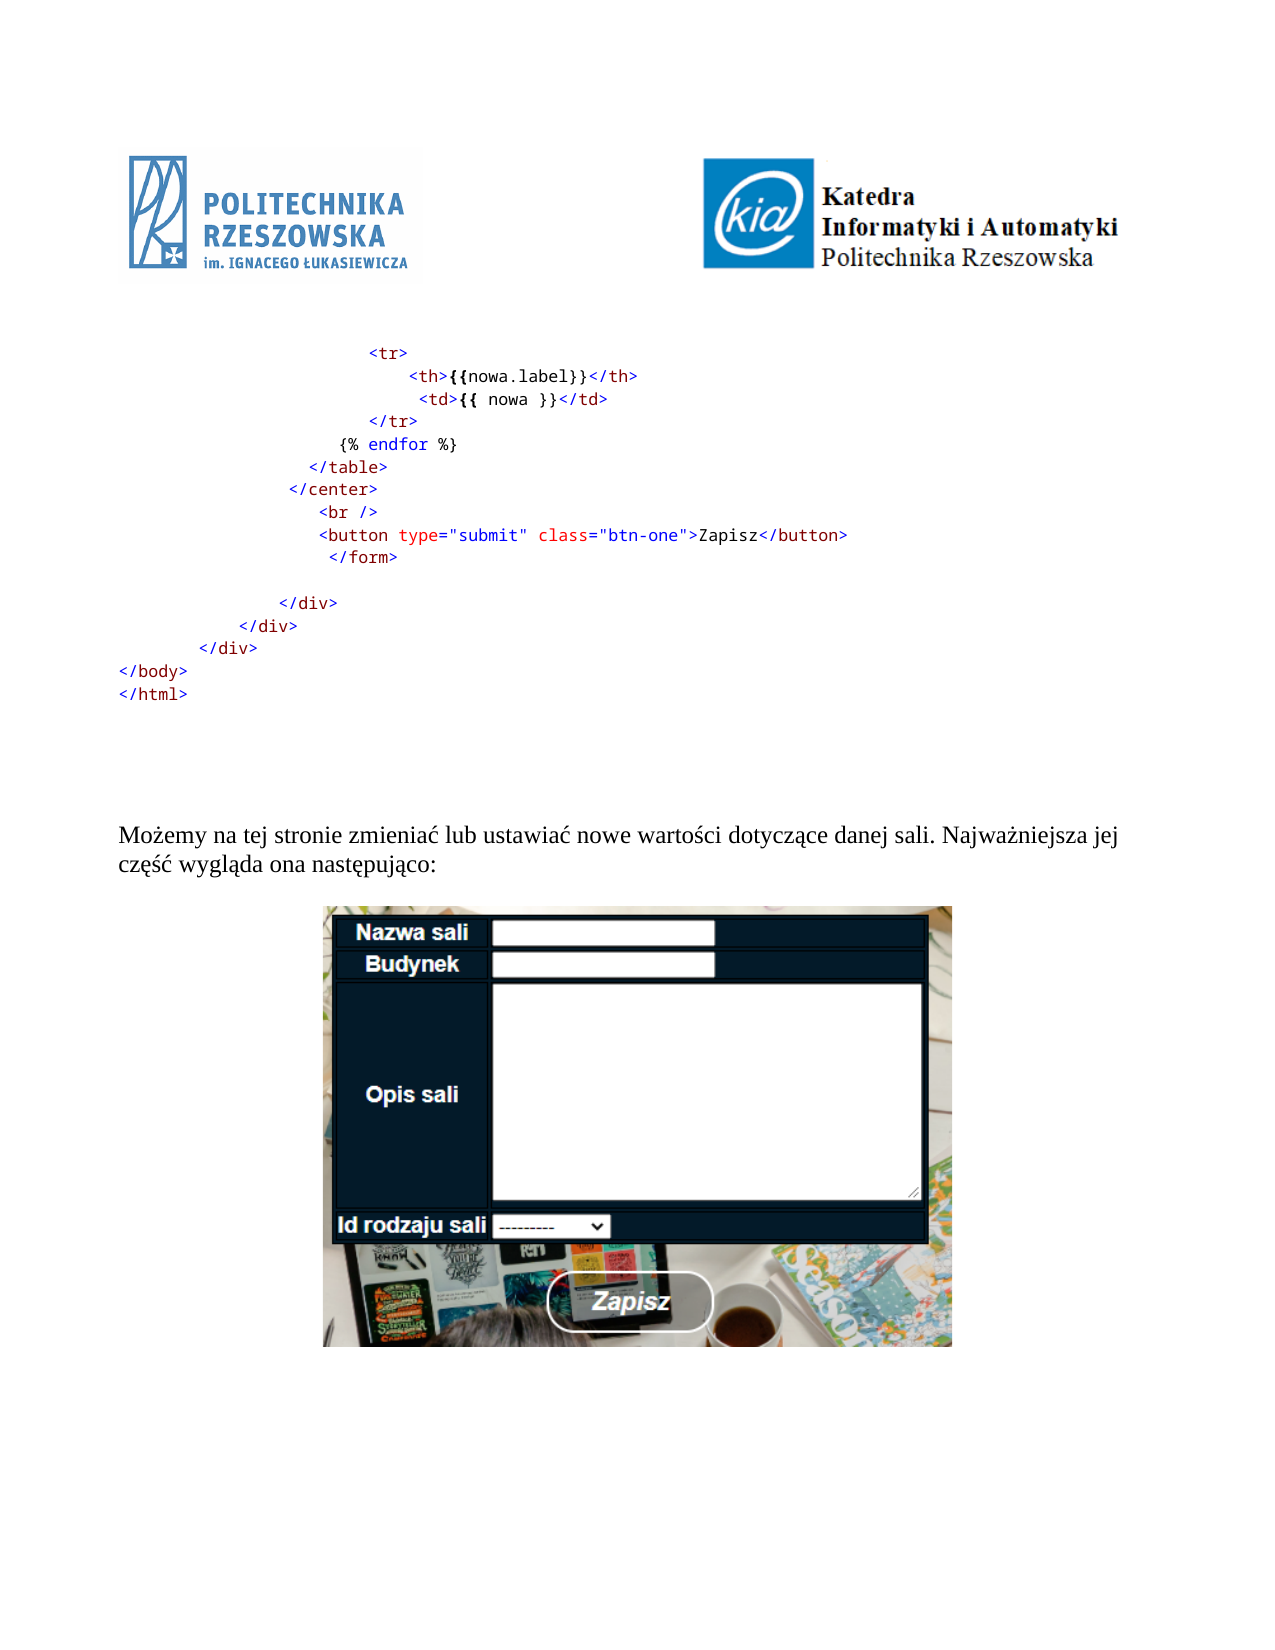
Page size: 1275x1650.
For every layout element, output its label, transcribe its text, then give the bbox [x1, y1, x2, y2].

text </html> [118, 682, 1157, 705]
text Możemy na tej stronie zmieniać lub ustawiać nowe wartości dotyczące danej sali. Najważniejsza jej część wygląda ona następująco: [118, 820, 1157, 878]
text </div> [118, 637, 1157, 660]
text </body> [118, 660, 1157, 682]
text {% endfor %} [118, 433, 1157, 455]
text </tr> [118, 410, 1157, 433]
text <tr> [118, 342, 1157, 364]
text <td>{{ nowa }}</td> [118, 387, 1157, 410]
text <br /> [118, 501, 1157, 523]
text </table> [118, 455, 1157, 478]
picture [118, 147, 423, 284]
text </center> [118, 478, 1157, 501]
text <button type="submit" class="btn-one">Zapisz</button> [118, 523, 1157, 546]
text </div> [118, 592, 1157, 614]
text </form> [118, 546, 1157, 569]
text </div> [118, 614, 1157, 637]
picture [685, 143, 1147, 286]
text <th>{{nowa.label}}</th> [118, 364, 1157, 387]
picture [322, 906, 953, 1347]
